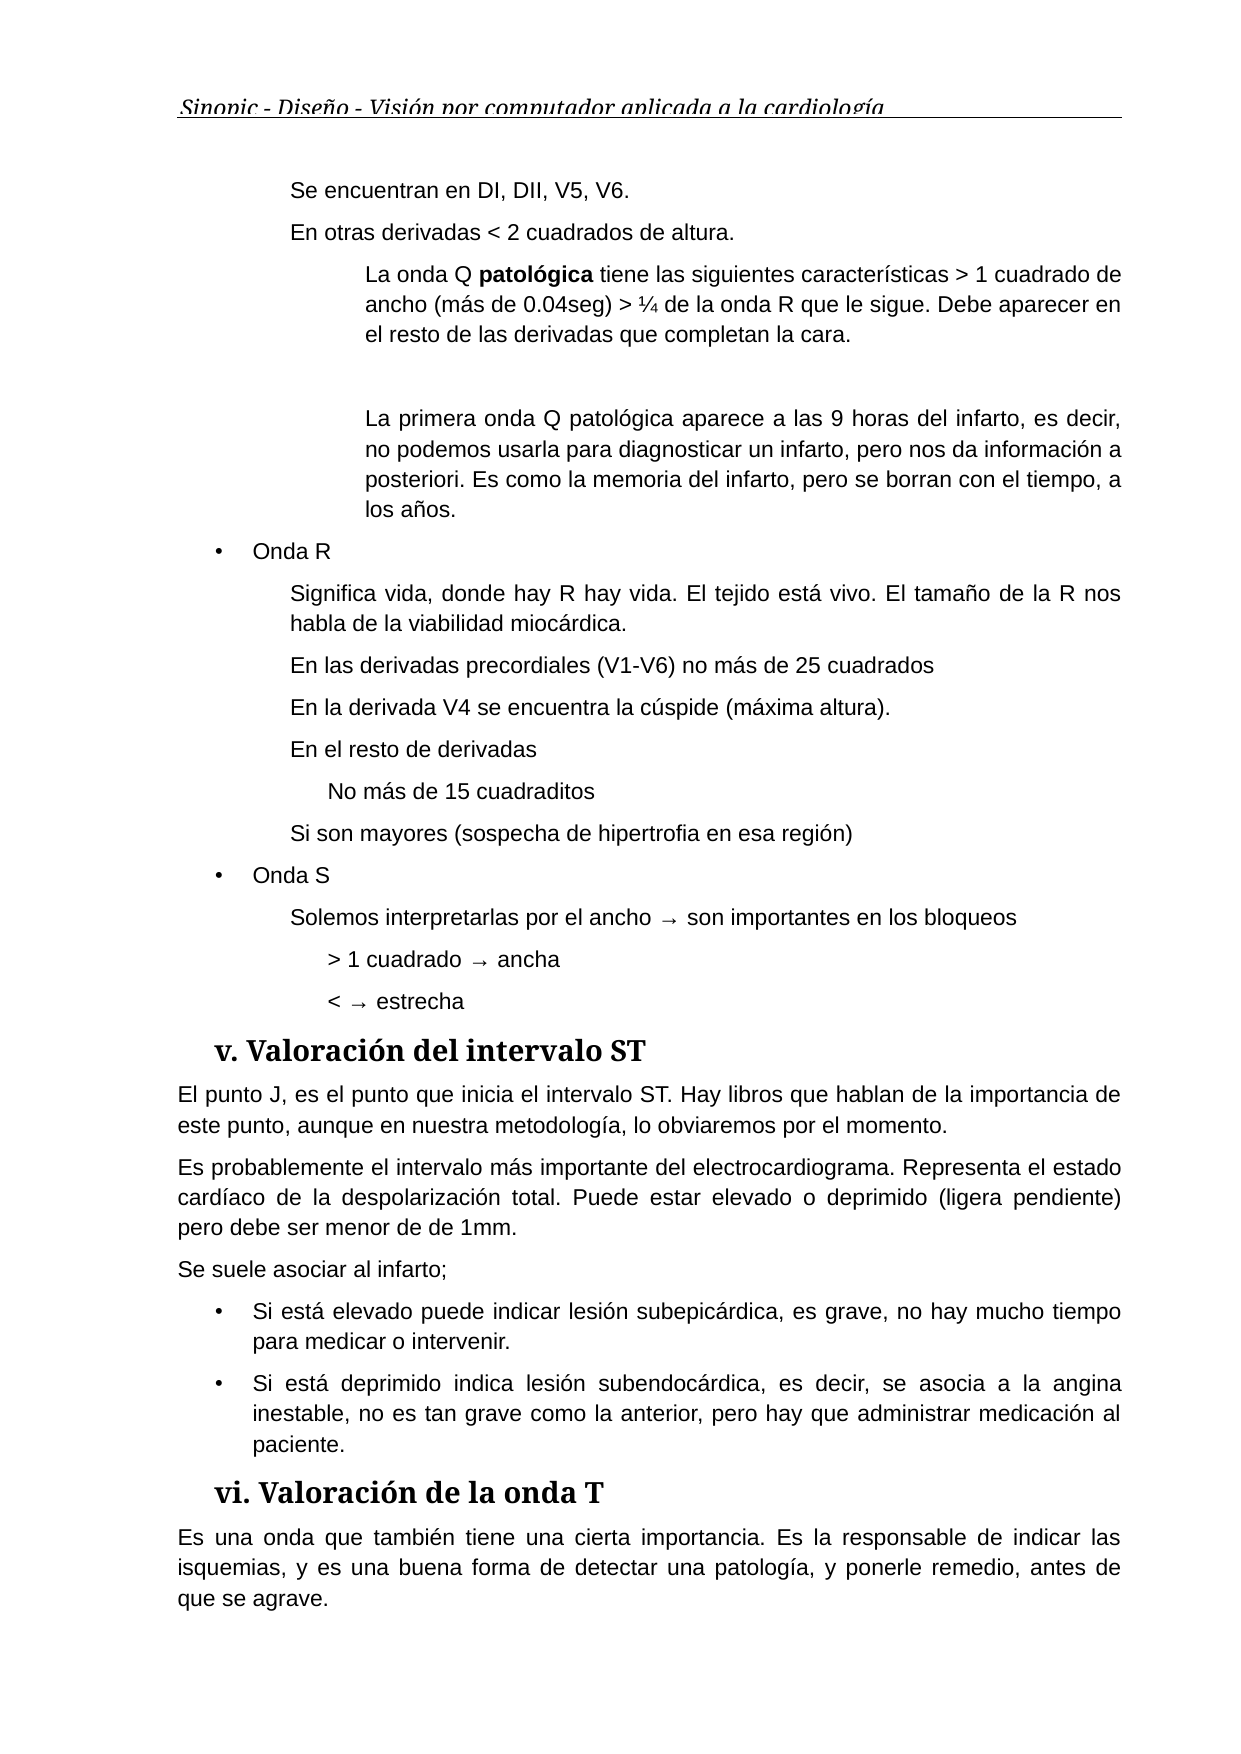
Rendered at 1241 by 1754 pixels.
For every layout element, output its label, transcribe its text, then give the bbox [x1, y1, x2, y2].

text El punto J, es el punto que inicia el intervalo ST. Hay libros que hablan de la importancia de este punto, aunque en nuestra metodología, lo obviaremos por el momento. [177, 1081, 1122, 1138]
list Si son mayores (sospecha de hipertrofia en esa región) [252, 820, 1122, 846]
list Solemos interpretarlas por el ancho → son importantes en los bloqueos [252, 904, 1122, 930]
text Es una onda que también tiene una cierta importancia. Es la responsable de indicar las isquemias, y es una buena forma de detectar una patología, y ponerle remedio, antes de que se agrave. [177, 1524, 1122, 1611]
list Valoración de la onda T [207, 1473, 1122, 1512]
list < → estrecha [290, 988, 1122, 1014]
list Si está elevado puede indicar lesión subepicárdica, es grave, no hay mucho tiempo para medicar o intervenir. [215, 1298, 1122, 1354]
text Se suele asociar al infarto; [177, 1256, 1122, 1282]
list Valoración del intervalo ST [207, 1030, 1122, 1070]
text Es probablemente el intervalo más importante del electrocardiograma. Representa el estado cardíaco de la despolarización total. Puede estar elevado o deprimido (ligera pendiente) pero debe ser menor de de 1mm. [177, 1154, 1122, 1240]
list La onda Q patológica tiene las siguientes características > 1 cuadrado de ancho (más de 0.04seg) > ¼ de la onda R que le sigue. Debe aparecer en el resto de las derivadas que completan la cara. [327, 261, 1122, 348]
list Onda S [215, 862, 1122, 888]
list La primera onda Q patológica aparece a las 9 horas del infarto, es decir, no podemos usarla para diagnosticar un infarto, pero nos da información a posteriori. Es como la memoria del infarto, pero se borran con el tiempo, a los años. [327, 405, 1122, 522]
list En el resto de derivadas [252, 736, 1122, 762]
list > 1 cuadrado → ancha [290, 946, 1122, 972]
list En las derivadas precordiales (V1-V6) no más de 25 cuadrados [252, 652, 1122, 678]
list Se encuentran en DI, DII, V5, V6. [252, 177, 1122, 203]
list Si está deprimido indica lesión subendocárdica, es decir, se asocia a la angina inestable, no es tan grave como la anterior, pero hay que administrar medicación al paciente. [215, 1370, 1122, 1457]
list En la derivada V4 se encuentra la cúspide (máxima altura). [252, 694, 1122, 721]
list Significa vida, donde hay R hay vida. El tejido está vivo. El tamaño de la R nos habla de la viabilidad miocárdica. [252, 580, 1122, 637]
list Onda R [215, 538, 1122, 564]
list En otras derivadas < 2 cuadrados de altura. [252, 219, 1122, 245]
list No más de 15 cuadraditos [290, 778, 1122, 804]
